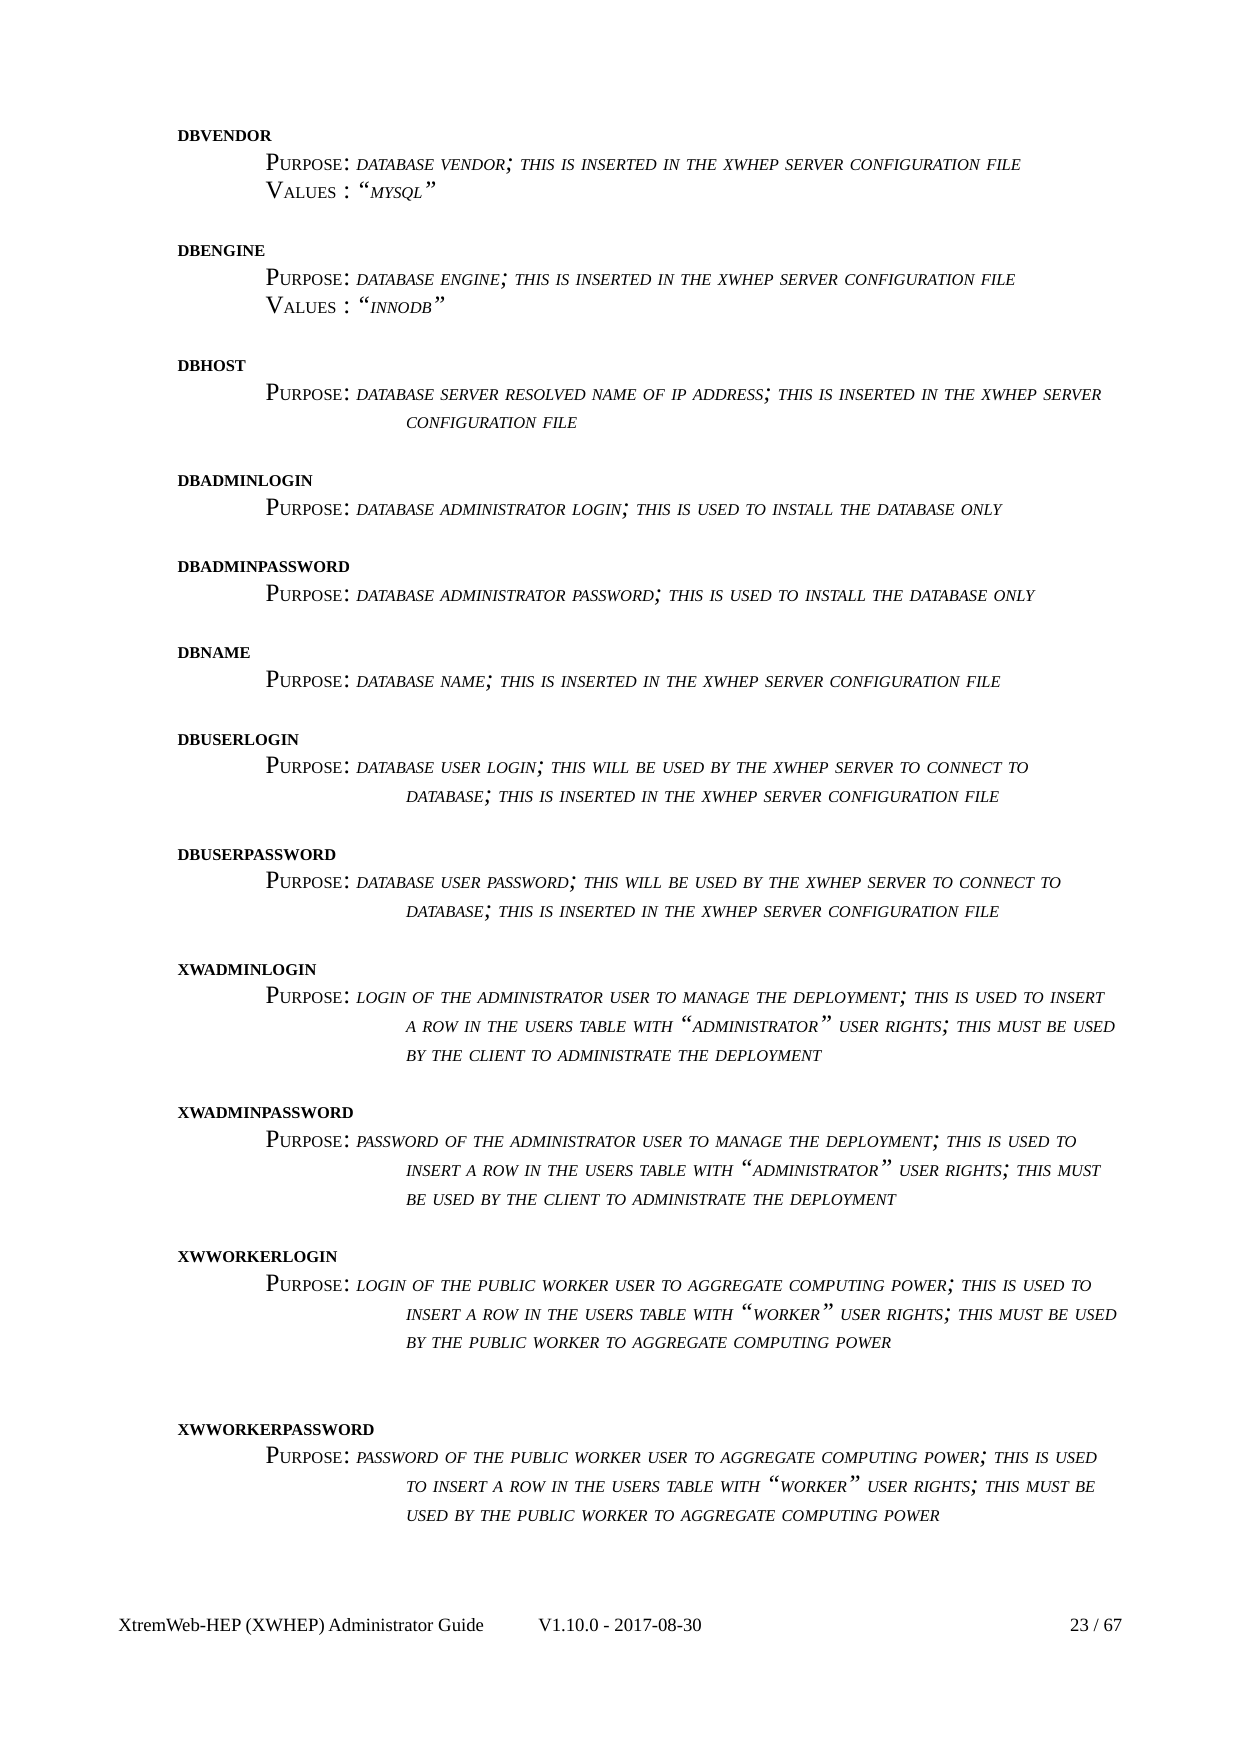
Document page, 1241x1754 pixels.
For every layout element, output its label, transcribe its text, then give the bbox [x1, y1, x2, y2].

text xwworkerpassword [177, 1412, 1122, 1441]
text Purpose : login of the administrator user to manage the deployment; this is used to insert a row in the users table with “administrator” user rights; this must be used by the client to administrate the deployment [265, 981, 1122, 1067]
text Purpose : database user password; this will be used by the xwhep server to connect to database; this is inserted in the xwhep server configuration file [265, 866, 1122, 923]
text Purpose : database vendor; this is inserted in the xwhep server configuration file [265, 147, 1122, 176]
text xwadminpassword [177, 1096, 1122, 1124]
text xwworkerlogin [177, 1239, 1122, 1268]
text Values : “innodb” [265, 291, 1122, 319]
text Purpose : database administrator login; this is used to install the database only [265, 492, 1122, 521]
text dbengine [177, 233, 1122, 262]
text Purpose : password of the administrator user to manage the deployment; this is used to insert a row in the users table with “administrator” user rights; this must be used by the client to administrate the deployment [265, 1124, 1122, 1211]
text Purpose : database engine; this is inserted in the xwhep server configuration file [265, 262, 1122, 291]
text dbadminlogin [177, 463, 1122, 492]
text dbadminpassword [177, 549, 1122, 578]
text Purpose : database administrator password; this is used to install the database only [265, 578, 1122, 607]
text Purpose : database server resolved name of ip address; this is inserted in the xwhep server configuration file [265, 377, 1122, 434]
text Purpose : password of the public worker user to aggregate computing power; this is used to insert a row in the users table with “worker” user rights; this must be used by the public worker to aggregate computing power [265, 1441, 1122, 1527]
text dbuserlogin [177, 722, 1122, 751]
text dbuserpassword [177, 837, 1122, 866]
text dbvendor [177, 118, 1122, 147]
text Purpose : database name; this is inserted in the xwhep server configuration file [265, 664, 1122, 693]
text Values : “mysql” [265, 176, 1122, 204]
text Purpose : login of the public worker user to aggregate computing power; this is used to insert a row in the users table with “worker” user rights; this must be used by the public worker to aggregate computing power [265, 1268, 1122, 1354]
text dbname [177, 636, 1122, 664]
text xwadminlogin [177, 952, 1122, 981]
text dbhost [177, 348, 1122, 377]
text Purpose : database user login; this will be used by the xwhep server to connect to database; this is inserted in the xwhep server configuration file [265, 751, 1122, 808]
